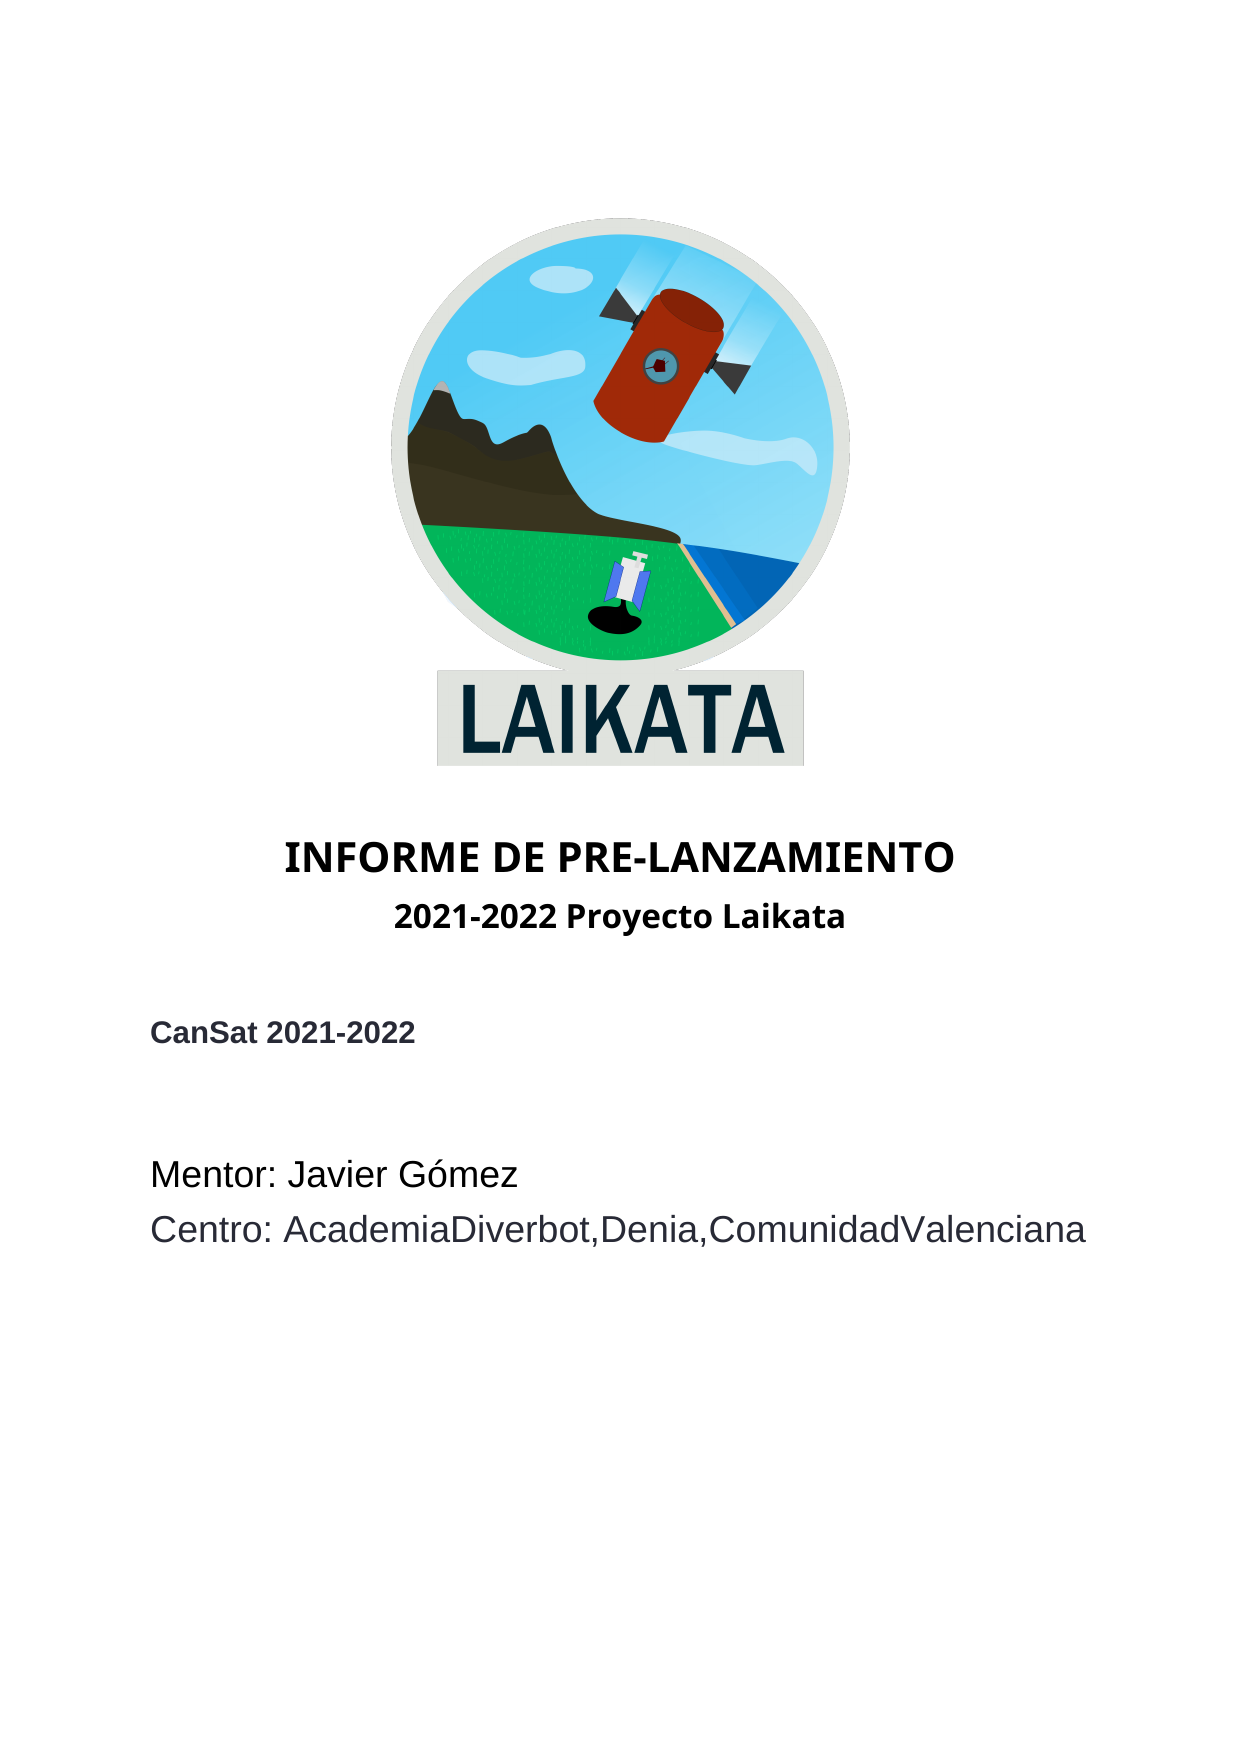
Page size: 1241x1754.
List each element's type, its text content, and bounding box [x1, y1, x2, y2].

text Centro: AcademiaDiverbot,Denia,ComunidadValenciana [150, 1207, 1090, 1250]
text INFORME DE PRE-LANZAMIENTO [150, 828, 1090, 884]
subtitle CanSat 2021-2022 [150, 1014, 1090, 1050]
title Mentor: Javier Gómez [150, 1152, 1090, 1195]
text 2021-2022 Proyecto Laikata [150, 893, 1090, 938]
picture [376, 205, 870, 625]
